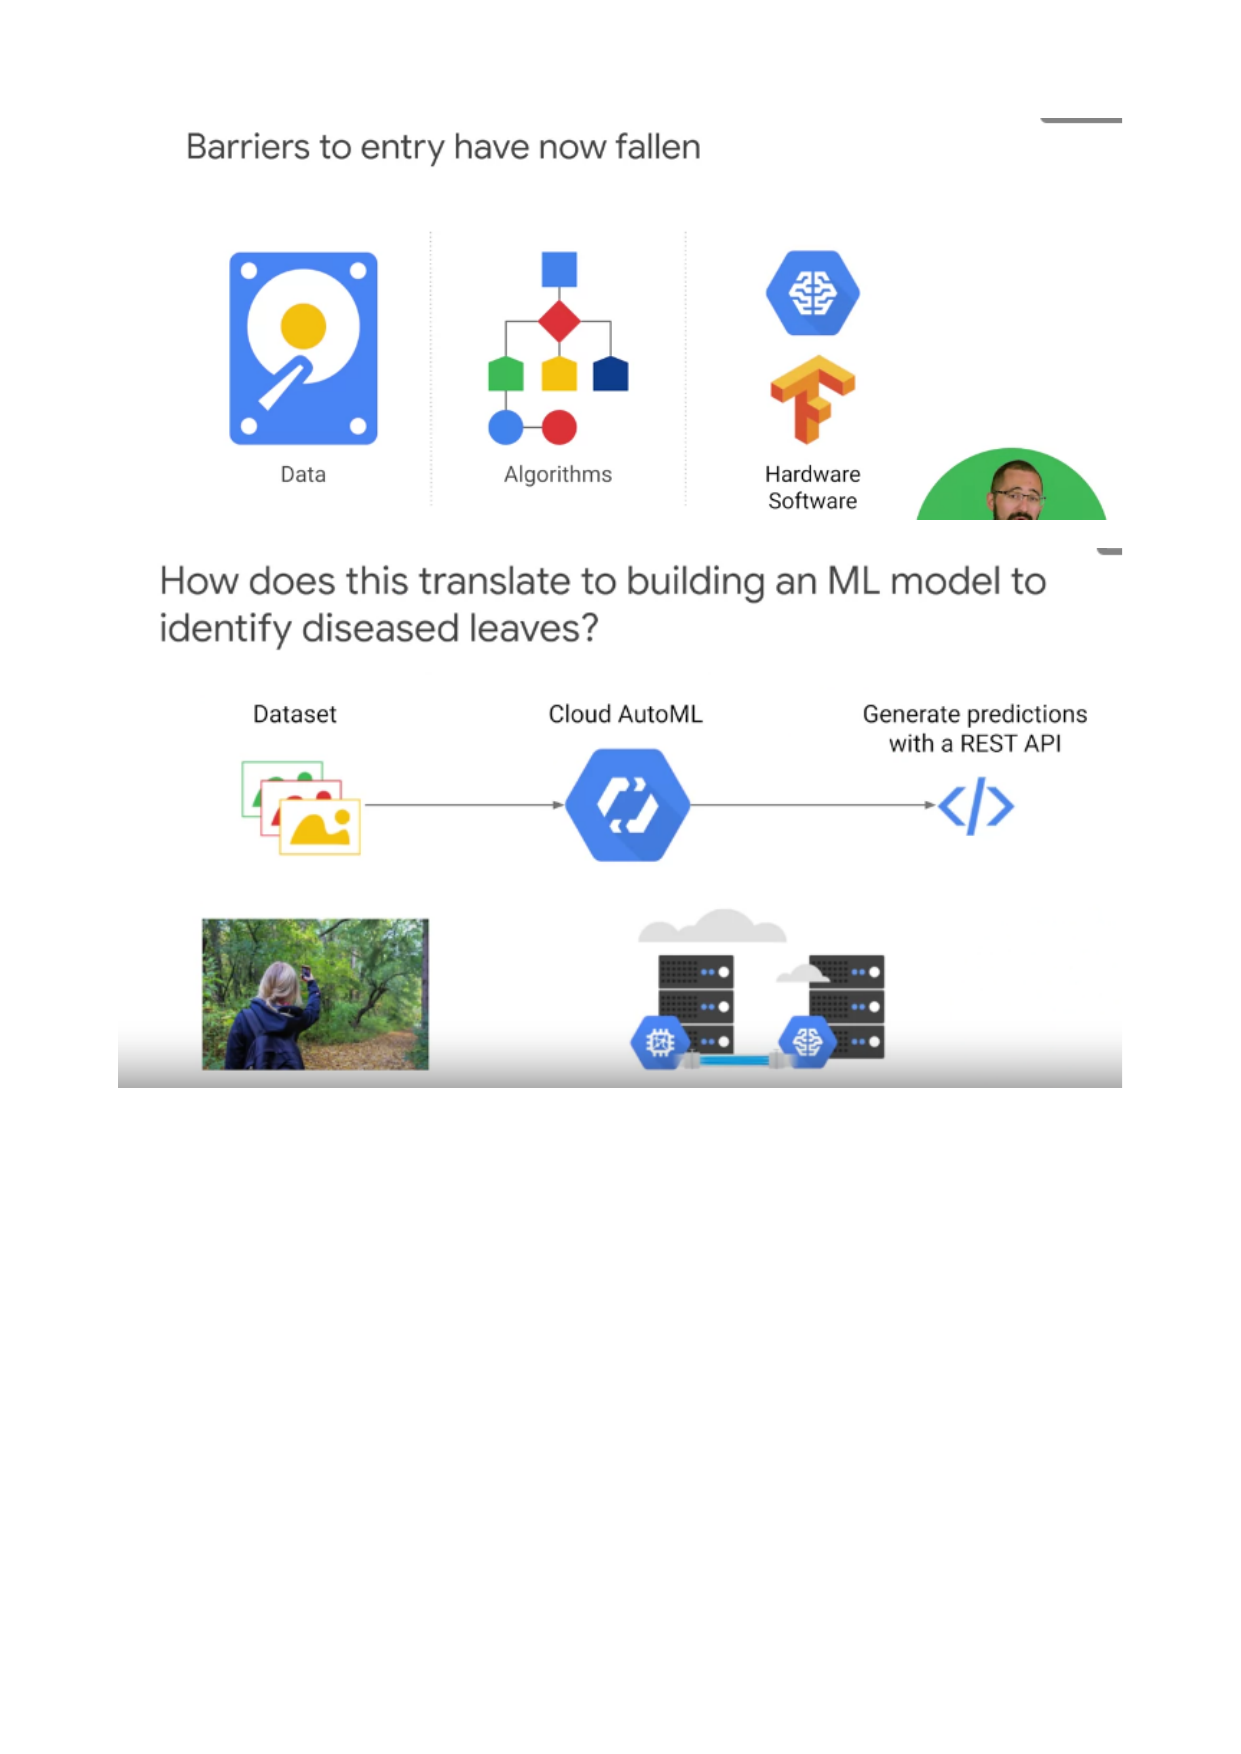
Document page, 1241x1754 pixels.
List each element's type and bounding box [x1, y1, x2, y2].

picture [118, 118, 1123, 520]
picture [118, 548, 1123, 1088]
